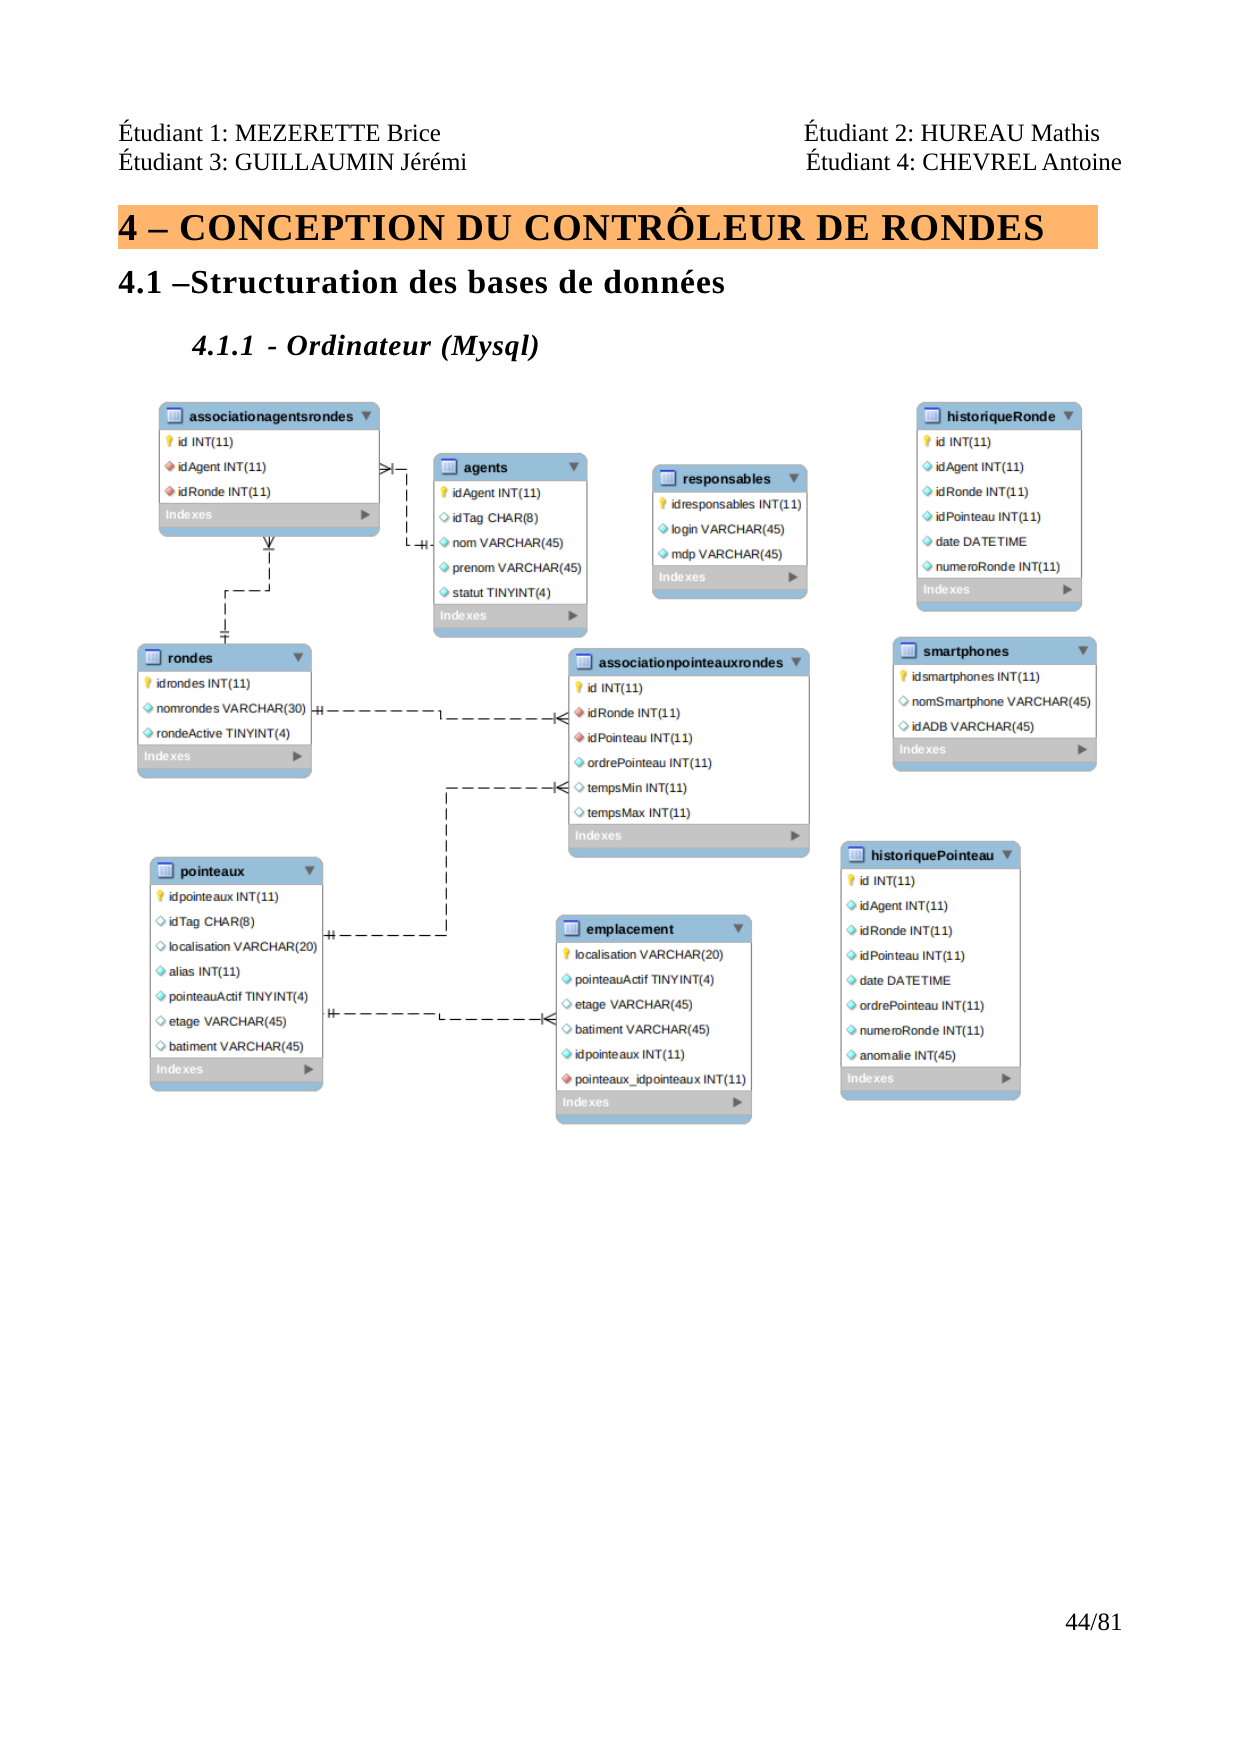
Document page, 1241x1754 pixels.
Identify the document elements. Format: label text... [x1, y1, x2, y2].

subtitle 4.1.1 - Ordinateur (Mysql) [118, 328, 1122, 362]
picture [118, 394, 1123, 1146]
subtitle 4 – CONCEPTION DU CONTRÔLEUR DE RONDES [118, 205, 1122, 249]
subtitle 4.1 –Structuration des bases de données [118, 262, 1122, 300]
